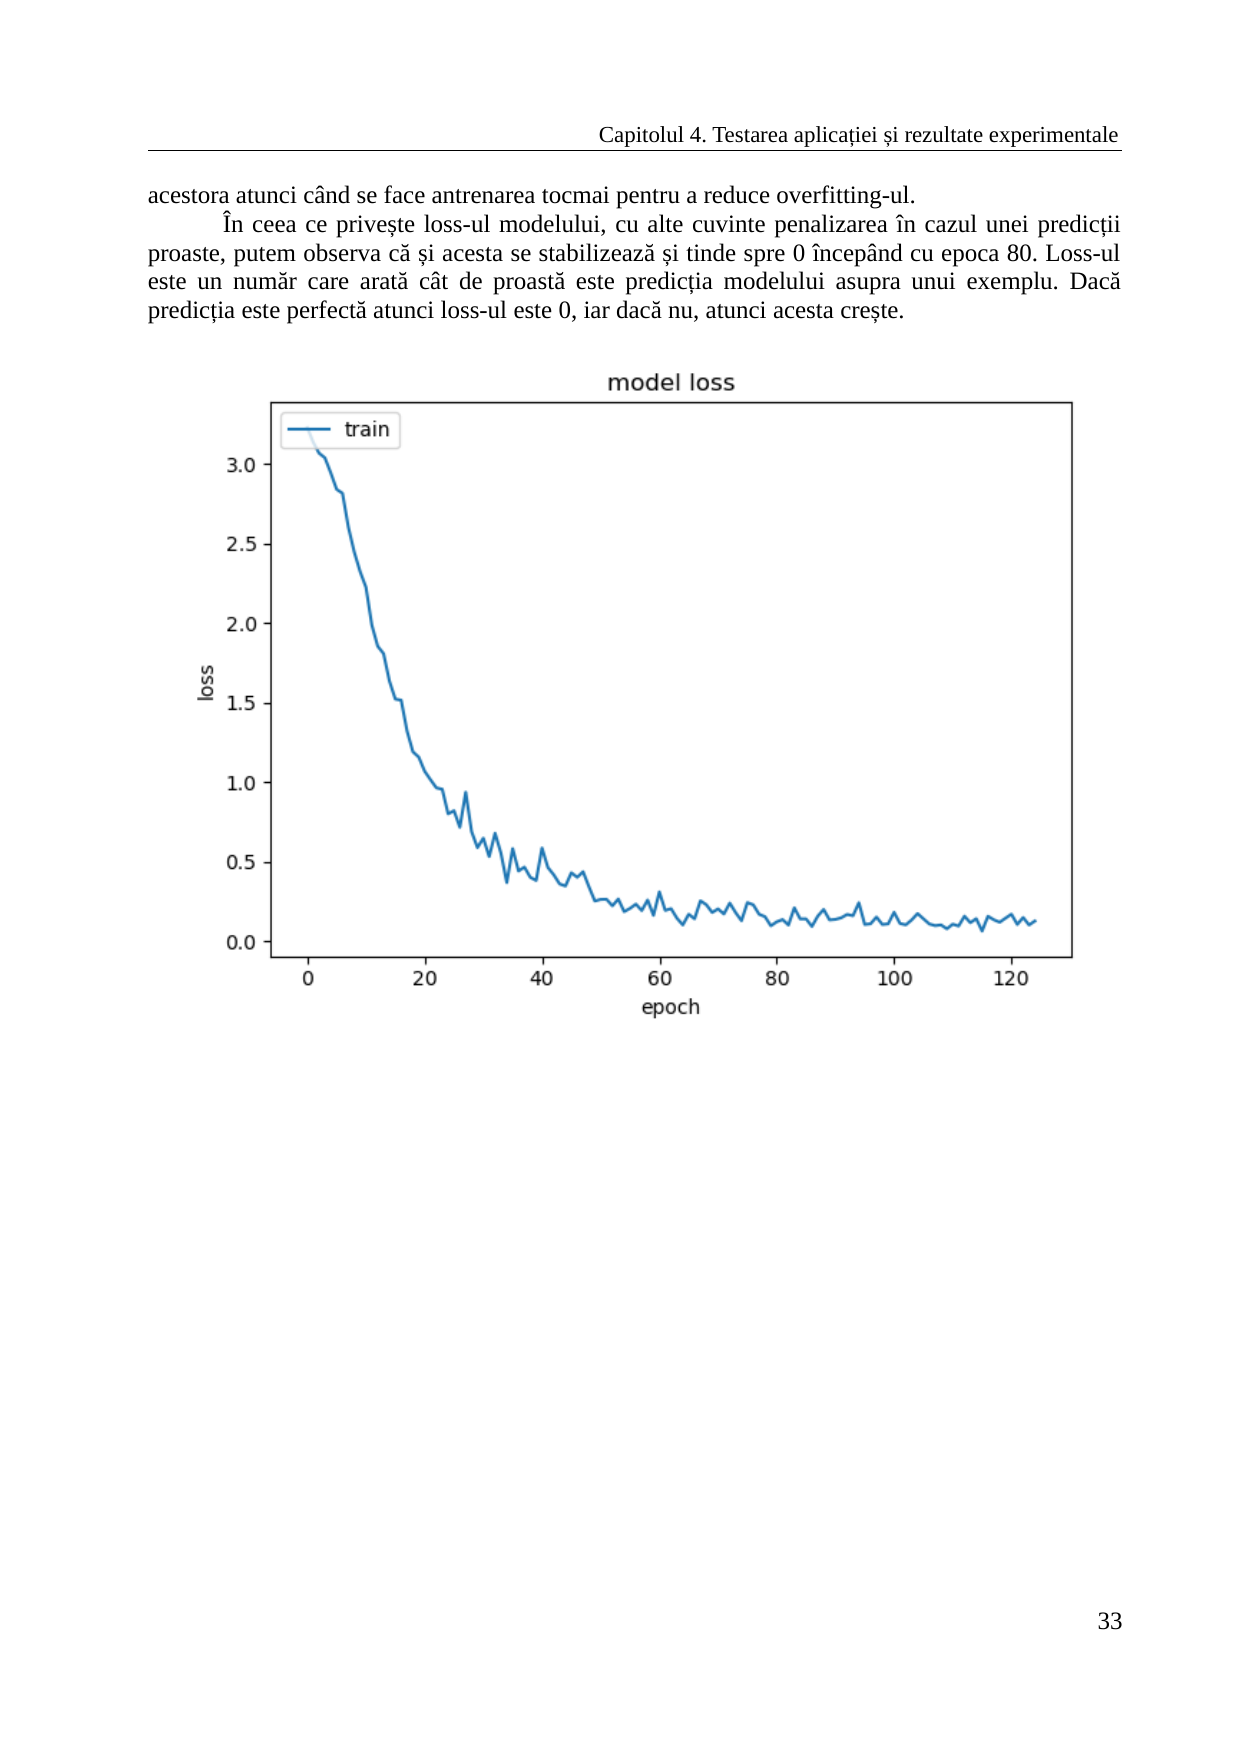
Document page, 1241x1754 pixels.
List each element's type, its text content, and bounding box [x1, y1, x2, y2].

text În ceea ce privește loss-ul modelului, cu alte cuvinte penalizarea în cazul unei predicții proaste, putem observa că și acesta se stabilizează și tinde spre 0 începând cu epoca 80. Loss-ul este un număr care arată cât de proastă este predicția modelului asupra unui exemplu. Dacă predicția este perfectă atunci loss-ul este 0, iar dacă nu, atunci acesta crește. [148, 209, 1122, 324]
text acestora atunci când se face antrenarea tocmai pentru a reduce overfitting-ul. [148, 180, 1122, 209]
picture [176, 352, 1093, 1040]
